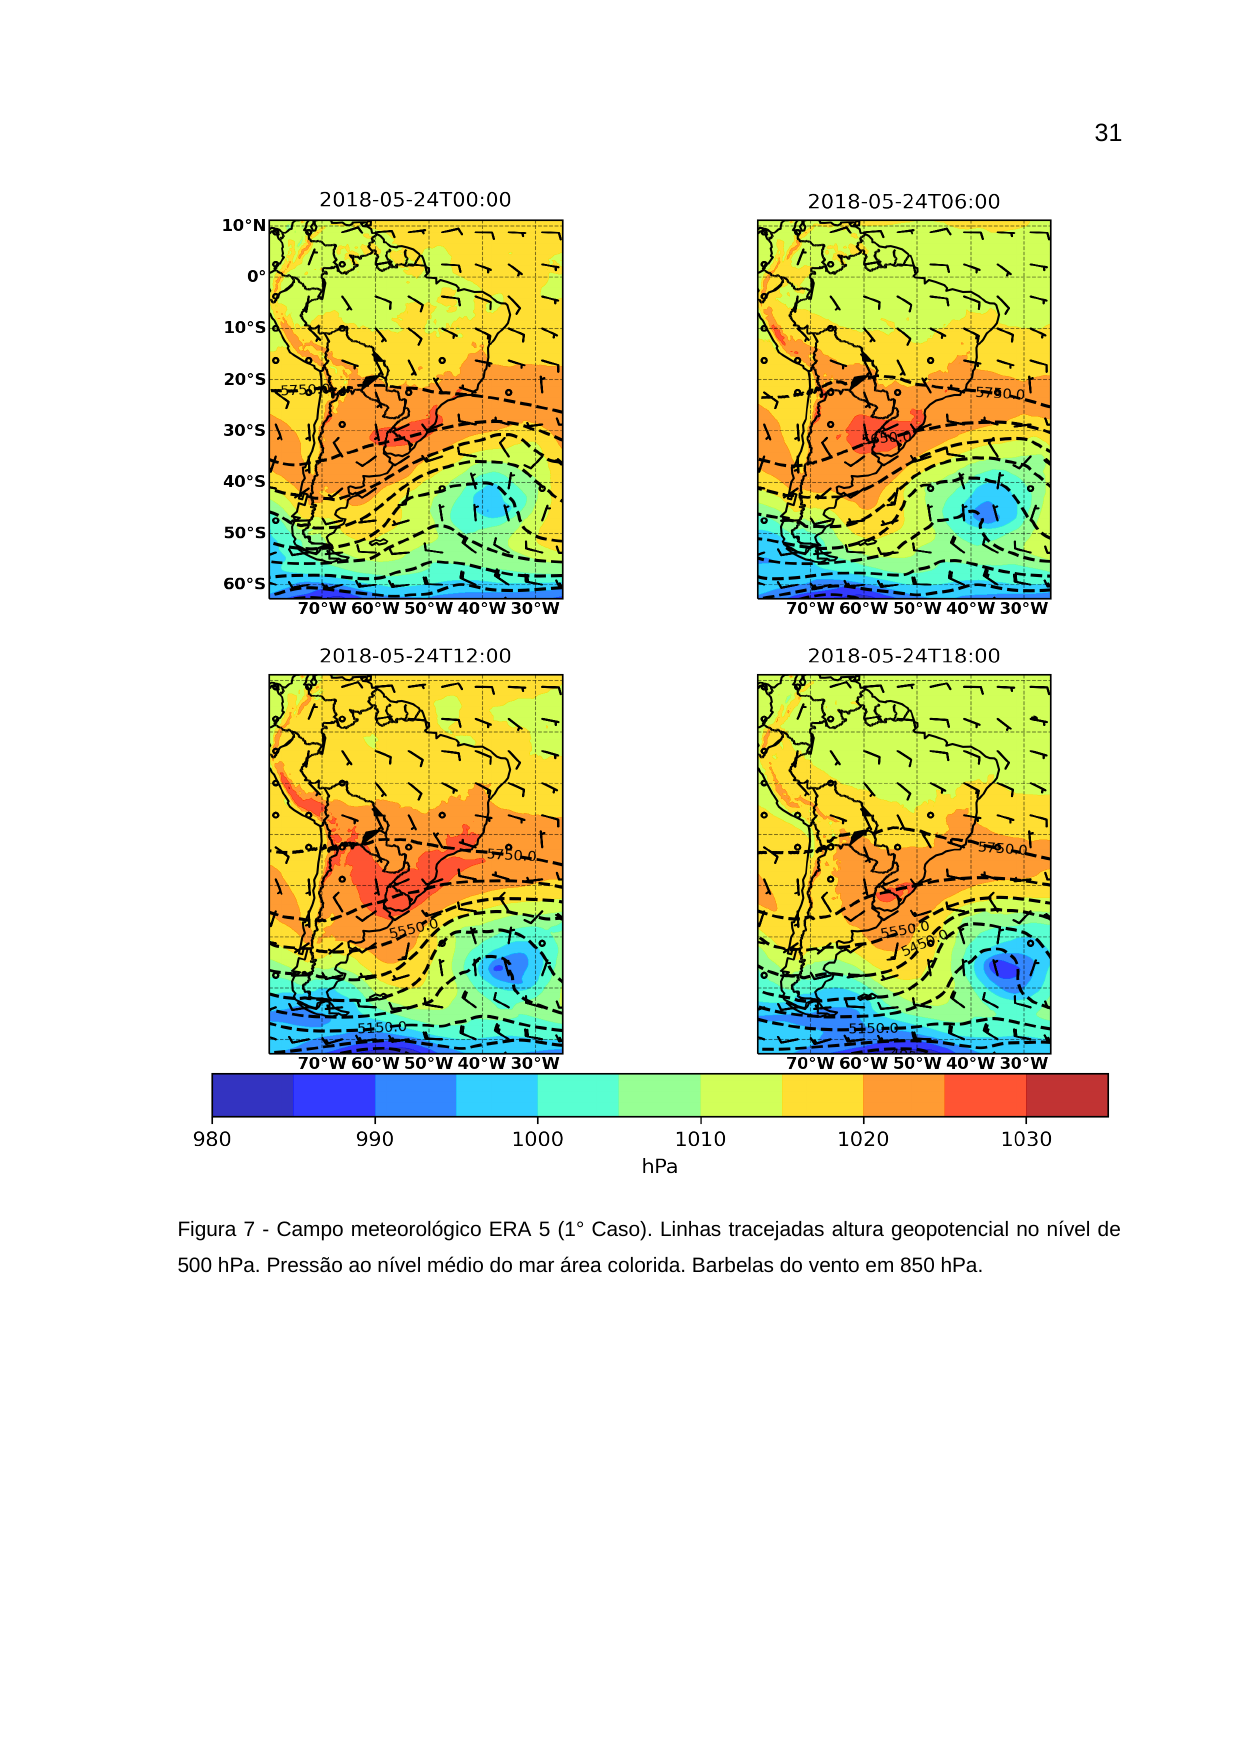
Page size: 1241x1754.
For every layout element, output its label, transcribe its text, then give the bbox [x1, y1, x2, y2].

picture [177, 177, 1122, 1191]
text Figura 7 - Campo meteorológico ERA 5 (1° Caso). Linhas tracejadas altura geopotencial no nível de 500 hPa. Pressão ao nível médio do mar área colorida. Barbelas do vento em 850 hPa. [177, 1191, 1122, 1276]
